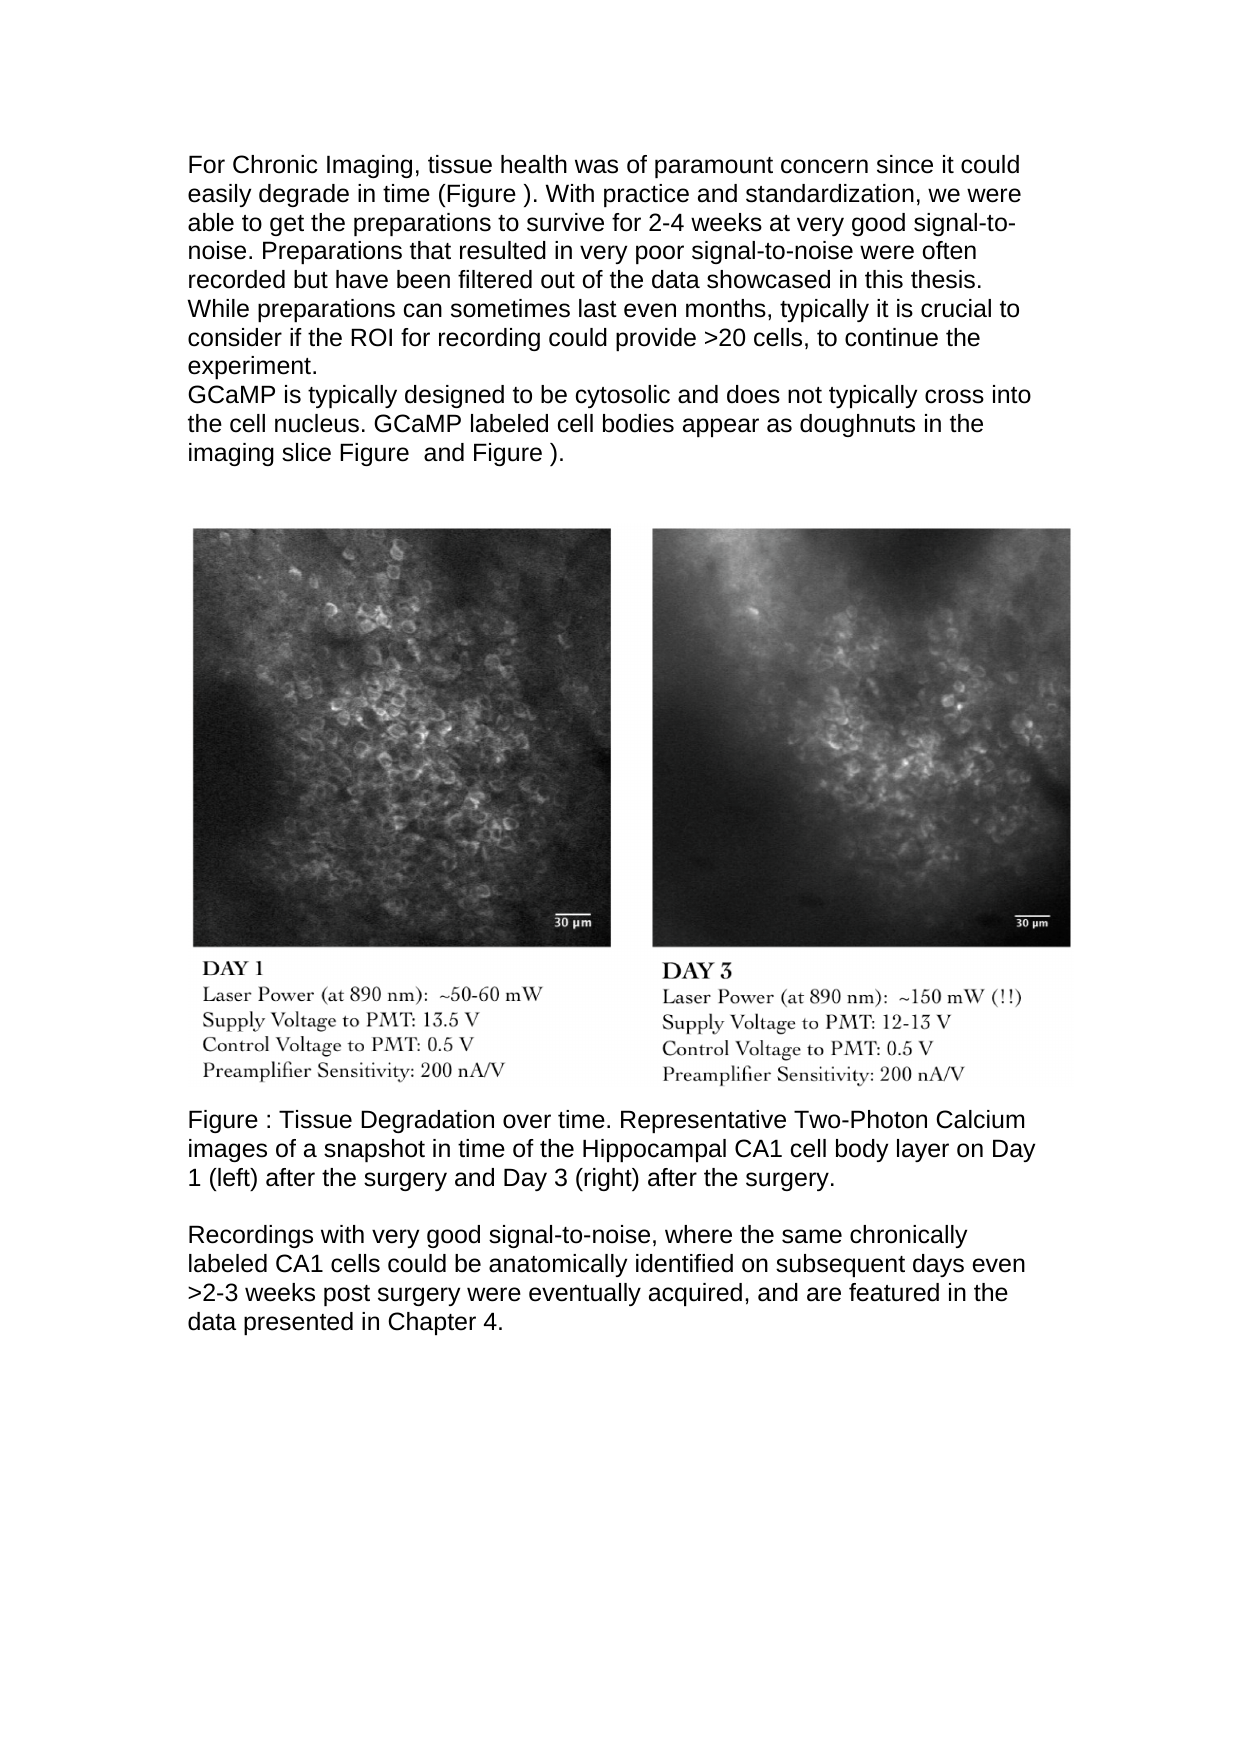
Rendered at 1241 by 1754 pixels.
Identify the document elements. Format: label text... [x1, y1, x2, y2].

text Figure : Tissue Degradation over time. Representative Two-Photon Calcium images of a snapshot in time of the Hippocampal CA1 cell body layer on Day 1 (left) after the surgery and Day 3 (right) after the surgery. [187, 1087, 1053, 1192]
text Recordings with very good signal-to-noise, where the same chronically labeled CA1 cells could be anatomically identified on subsequent days even >2-3 weeks post surgery were eventually acquired, and are featured in the data presented in Chapter 4. [187, 1220, 1053, 1335]
text GCaMP is typically designed to be cytosolic and does not typically cross into the cell nucleus. GCaMP labeled cell bodies appear as doughnuts in the imaging slice Figure and Figure ). [187, 380, 1053, 466]
text For Chronic Imaging, tissue health was of paramount concern since it could easily degrade in time (Figure ). With practice and standardization, we were able to get the preparations to survive for 2-4 weeks at very good signal-to-noise. Preparations that resulted in very poor signal-to-noise were often recorded but have been filtered out of the data showcased in this thesis. While preparations can sometimes last even months, typically it is crucial to consider if the ROI for recording could provide >20 cells, to continue the experiment. [187, 150, 1053, 380]
text [187, 495, 1053, 523]
picture [187, 523, 1075, 1087]
